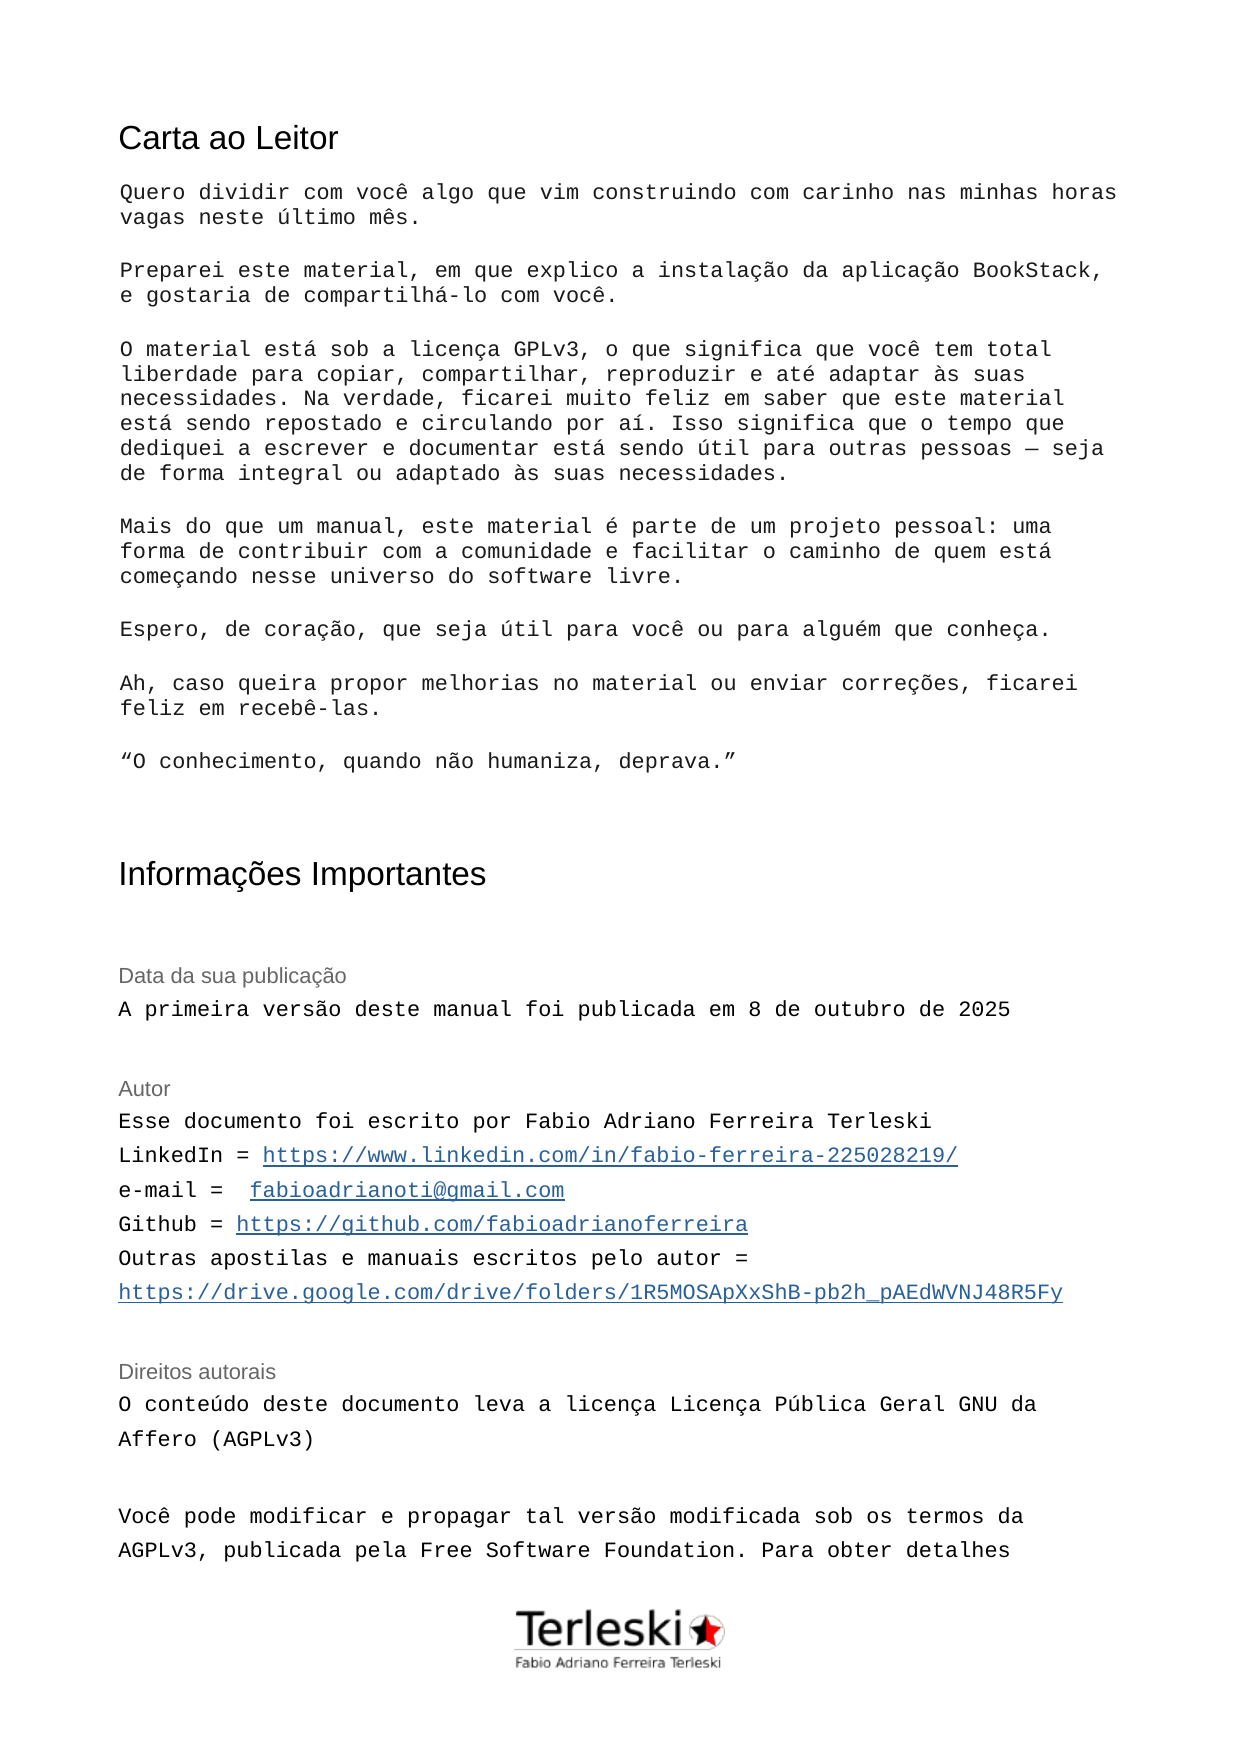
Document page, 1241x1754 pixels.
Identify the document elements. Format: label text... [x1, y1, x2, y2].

text Quero dividir com você algo que vim construindo com carinho nas minhas horas vagas neste último mês. [118, 181, 1122, 231]
subtitle Informações Importantes [118, 854, 1122, 892]
text Mais do que um manual, este material é parte de um projeto pessoal: uma forma de contribuir com a comunidade e facilitar o caminho de quem está começando nesse universo do software livre. [118, 516, 1122, 590]
text e-mail = fabioadrianoti@gmail.com [118, 1179, 1122, 1203]
text LinkedIn = https://www.linkedin.com/in/fabio-ferreira-225028219/ [118, 1144, 1122, 1169]
text Preparei este material, em que explico a instalação da aplicação BookStack, e gostaria de compartilhá-lo com você. [118, 260, 1122, 309]
text Esse documento foi escrito por Fabio Adriano Ferreira Terleski [118, 1110, 1122, 1135]
text A primeira versão deste manual foi publicada em 8 de outubro de 2025 [118, 998, 1122, 1023]
text Ah, caso queira propor melhorias no material ou enviar correções, ficarei feliz em recebê-las. [118, 672, 1122, 722]
text O material está sob a licença GPLv3, o que significa que você tem total liberdade para copiar, compartilhar, reproduzir e até adaptar às suas necessidades. Na verdade, ficarei muito feliz em saber que este material está sendo repostado e circulando por aí. Isso significa que o tempo que dediquei a escrever e documentar está sendo útil para outras pessoas — seja de forma integral ou adaptado às suas necessidades. [118, 338, 1122, 487]
text O conteúdo deste documento leva a licença Licença Pública Geral GNU da Affero (AGPLv3) [118, 1394, 1122, 1453]
text Direitos autorais [118, 1359, 1122, 1384]
text “O conhecimento, quando não humaniza, deprava.” [118, 751, 1122, 775]
text Carta ao Leitor [118, 118, 1122, 157]
picture [513, 1607, 727, 1673]
text Outras apostilas e manuais escritos pelo autor = https://drive.google.com/drive/folders/1R5MOSApXxShB-pb2h_pAEdWVNJ48R5Fy [118, 1247, 1122, 1306]
text Você pode modificar e propagar tal versão modificada sob os termos da AGPLv3, publicada pela Free Software Foundation. Para obter detalhes [118, 1506, 1122, 1564]
text Autor [118, 1076, 1122, 1101]
text Data da sua publicação [118, 963, 1122, 988]
text Github = https://github.com/fabioadrianoferreira [118, 1213, 1122, 1238]
text Espero, de coração, que seja útil para você ou para alguém que conheça. [118, 619, 1122, 643]
